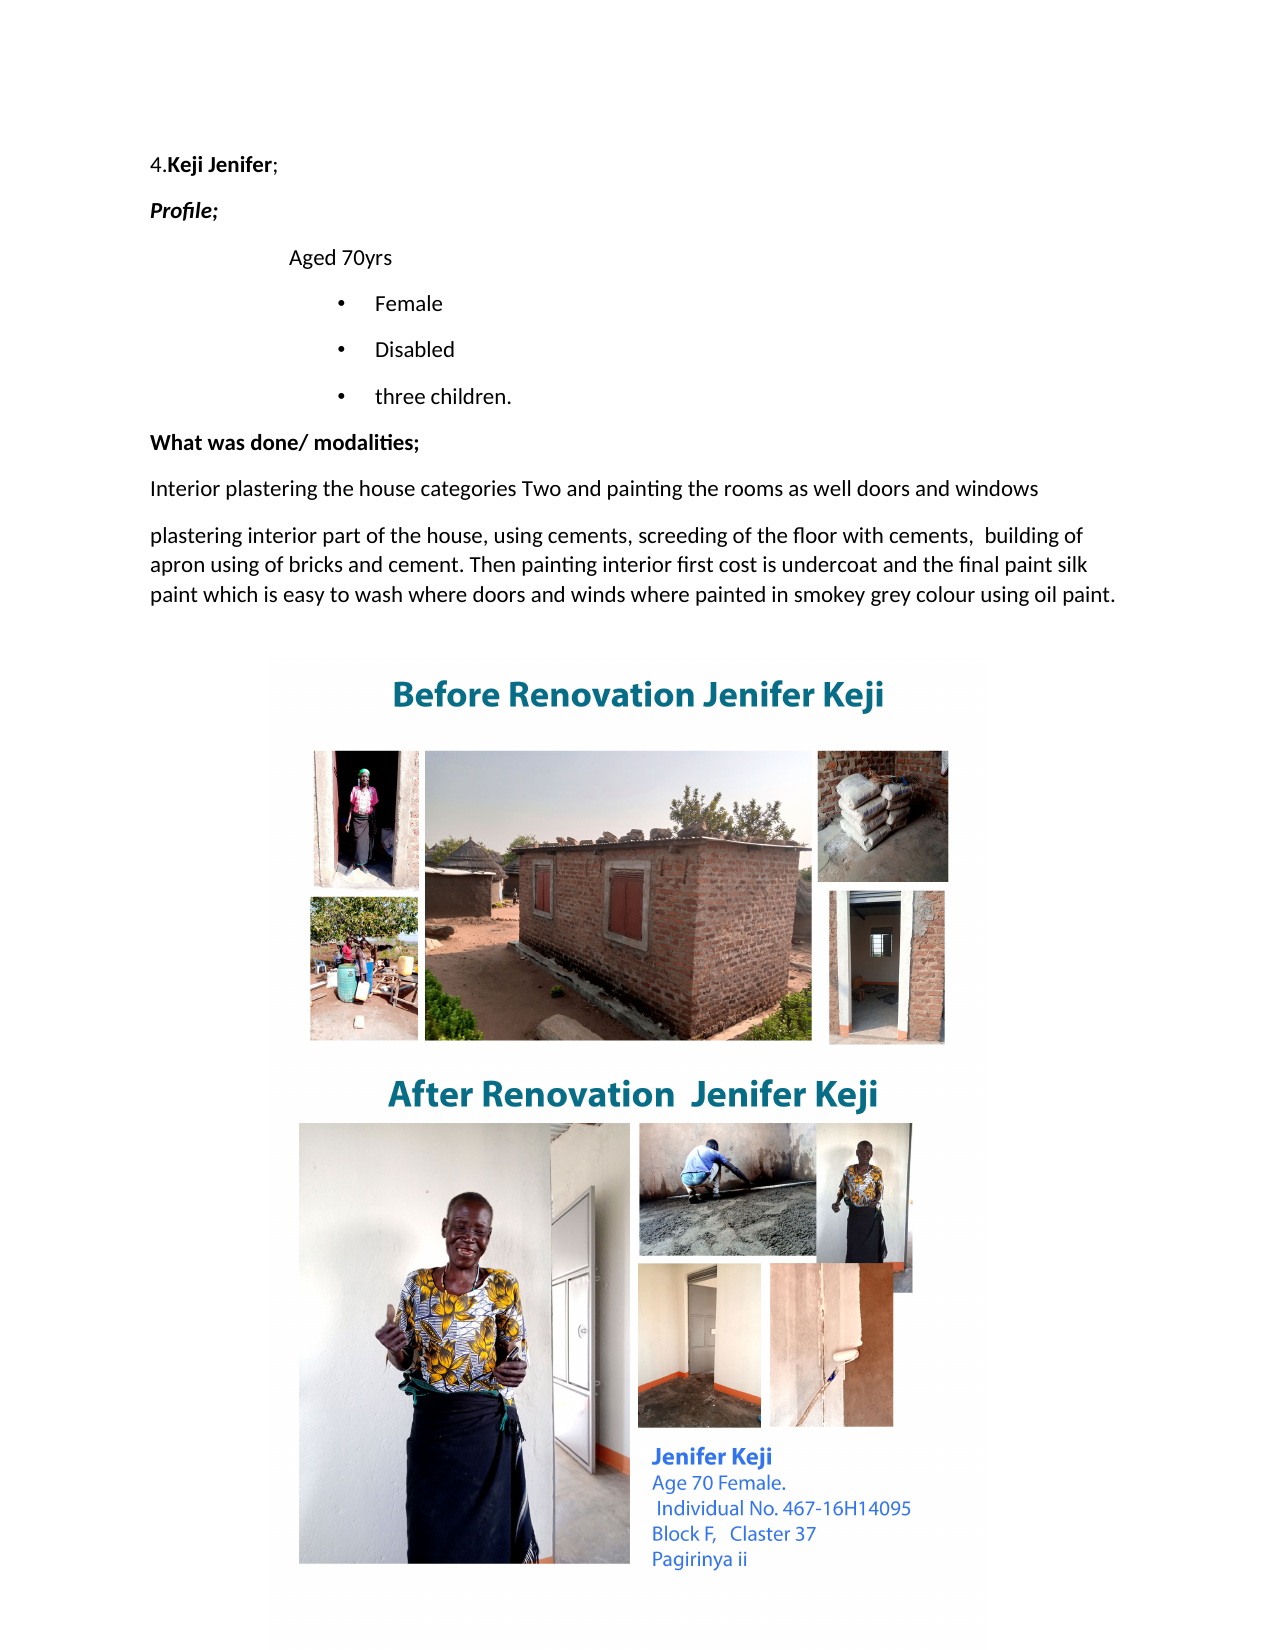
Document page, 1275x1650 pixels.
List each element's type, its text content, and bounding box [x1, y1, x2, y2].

picture [271, 658, 990, 1650]
text 4.Keji Jenifer; [150, 150, 1125, 178]
text plastering interior part of the house, using cements, screeding of the floor with cements, building of apron using of bricks and cement. Then painting interior first cost is undercoat and the final paint silk paint which is easy to wash where doors and winds where painted in smokey grey colour using oil paint. [150, 521, 1125, 608]
text Profile; [150, 196, 1125, 224]
list Female [337, 289, 1125, 317]
list Disabled [337, 335, 1125, 363]
list three children. [337, 382, 1125, 410]
text Interior plastering the house categories Two and painting the rooms as well doors and windows [150, 474, 1125, 502]
text Aged 70yrs [150, 243, 1125, 271]
text What was done/ modalities; [150, 428, 1125, 456]
